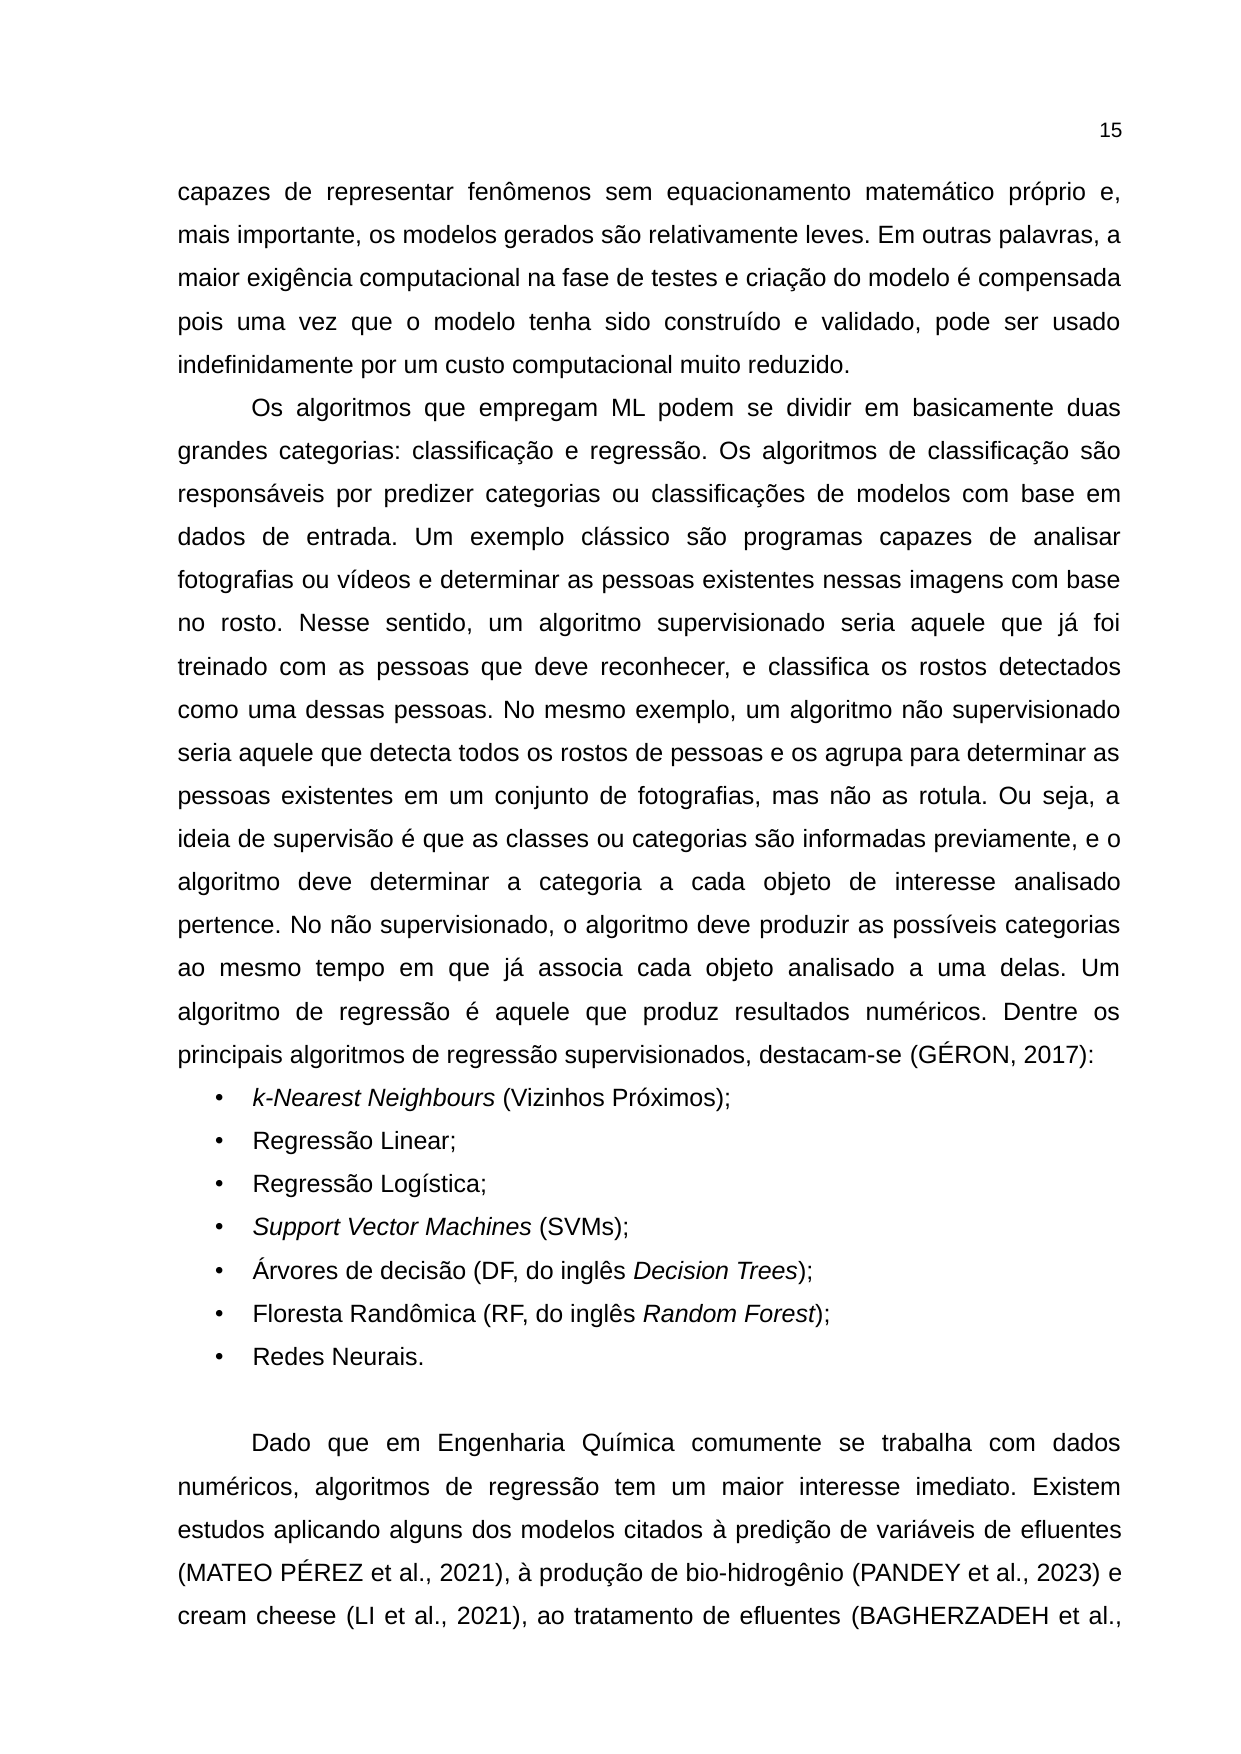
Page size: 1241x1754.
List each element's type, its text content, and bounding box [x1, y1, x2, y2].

text Os algoritmos que empregam ML podem se dividir em basicamente duas grandes categorias: classificação e regressão. Os algoritmos de classificação são responsáveis por predizer categorias ou classificações de modelos com base em dados de entrada. Um exemplo clássico são programas capazes de analisar fotografias ou vídeos e determinar as pessoas existentes nessas imagens com base no rosto. Nesse sentido, um algoritmo supervisionado seria aquele que já foi treinado com as pessoas que deve reconhecer, e classifica os rostos detectados como uma dessas pessoas. No mesmo exemplo, um algoritmo não supervisionado seria aquele que detecta todos os rostos de pessoas e os agrupa para determinar as pessoas existentes em um conjunto de fotografias, mas não as rotula. Ou seja, a ideia de supervisão é que as classes ou categorias são informadas previamente, e o algoritmo deve determinar a categoria a cada objeto de interesse analisado pertence. No não supervisionado, o algoritmo deve produzir as possíveis categorias ao mesmo tempo em que já associa cada objeto analisado a uma delas. Um algoritmo de regressão é aquele que produz resultados numéricos. Dentre os principais algoritmos de regressão supervisionados, destacam-se (GÉRON, 2017): [177, 393, 1122, 1068]
list Árvores de decisão (DF, do inglês Decision Trees); [215, 1256, 1122, 1284]
list Regressão Linear; [215, 1126, 1122, 1155]
text capazes de representar fenômenos sem equacionamento matemático próprio e, mais importante, os modelos gerados são relativamente leves. Em outras palavras, a maior exigência computacional na fase de testes e criação do modelo é compensada pois uma vez que o modelo tenha sido construído e validado, pode ser usado indefinidamente por um custo computacional muito reduzido. [177, 177, 1122, 378]
list Support Vector Machines (SVMs); [215, 1212, 1122, 1241]
list Redes Neurais. [215, 1342, 1122, 1371]
list k-Nearest Neighbours (Vizinhos Próximos); [215, 1083, 1122, 1112]
list Regressão Logística; [215, 1169, 1122, 1198]
list Floresta Randômica (RF, do inglês Random Forest); [215, 1299, 1122, 1328]
text Dado que em Engenharia Química comumente se trabalha com dados numéricos, algoritmos de regressão tem um maior interesse imediato. Existem estudos aplicando alguns dos modelos citados à predição de variáveis de efluentes (MATEO PÉREZ et al., 2021), à produção de bio-hidrogênio (PANDEY et al., 2023) e cream cheese (LI et al., 2021), ao tratamento de efluentes (BAGHERZADEH et al., [177, 1428, 1122, 1630]
